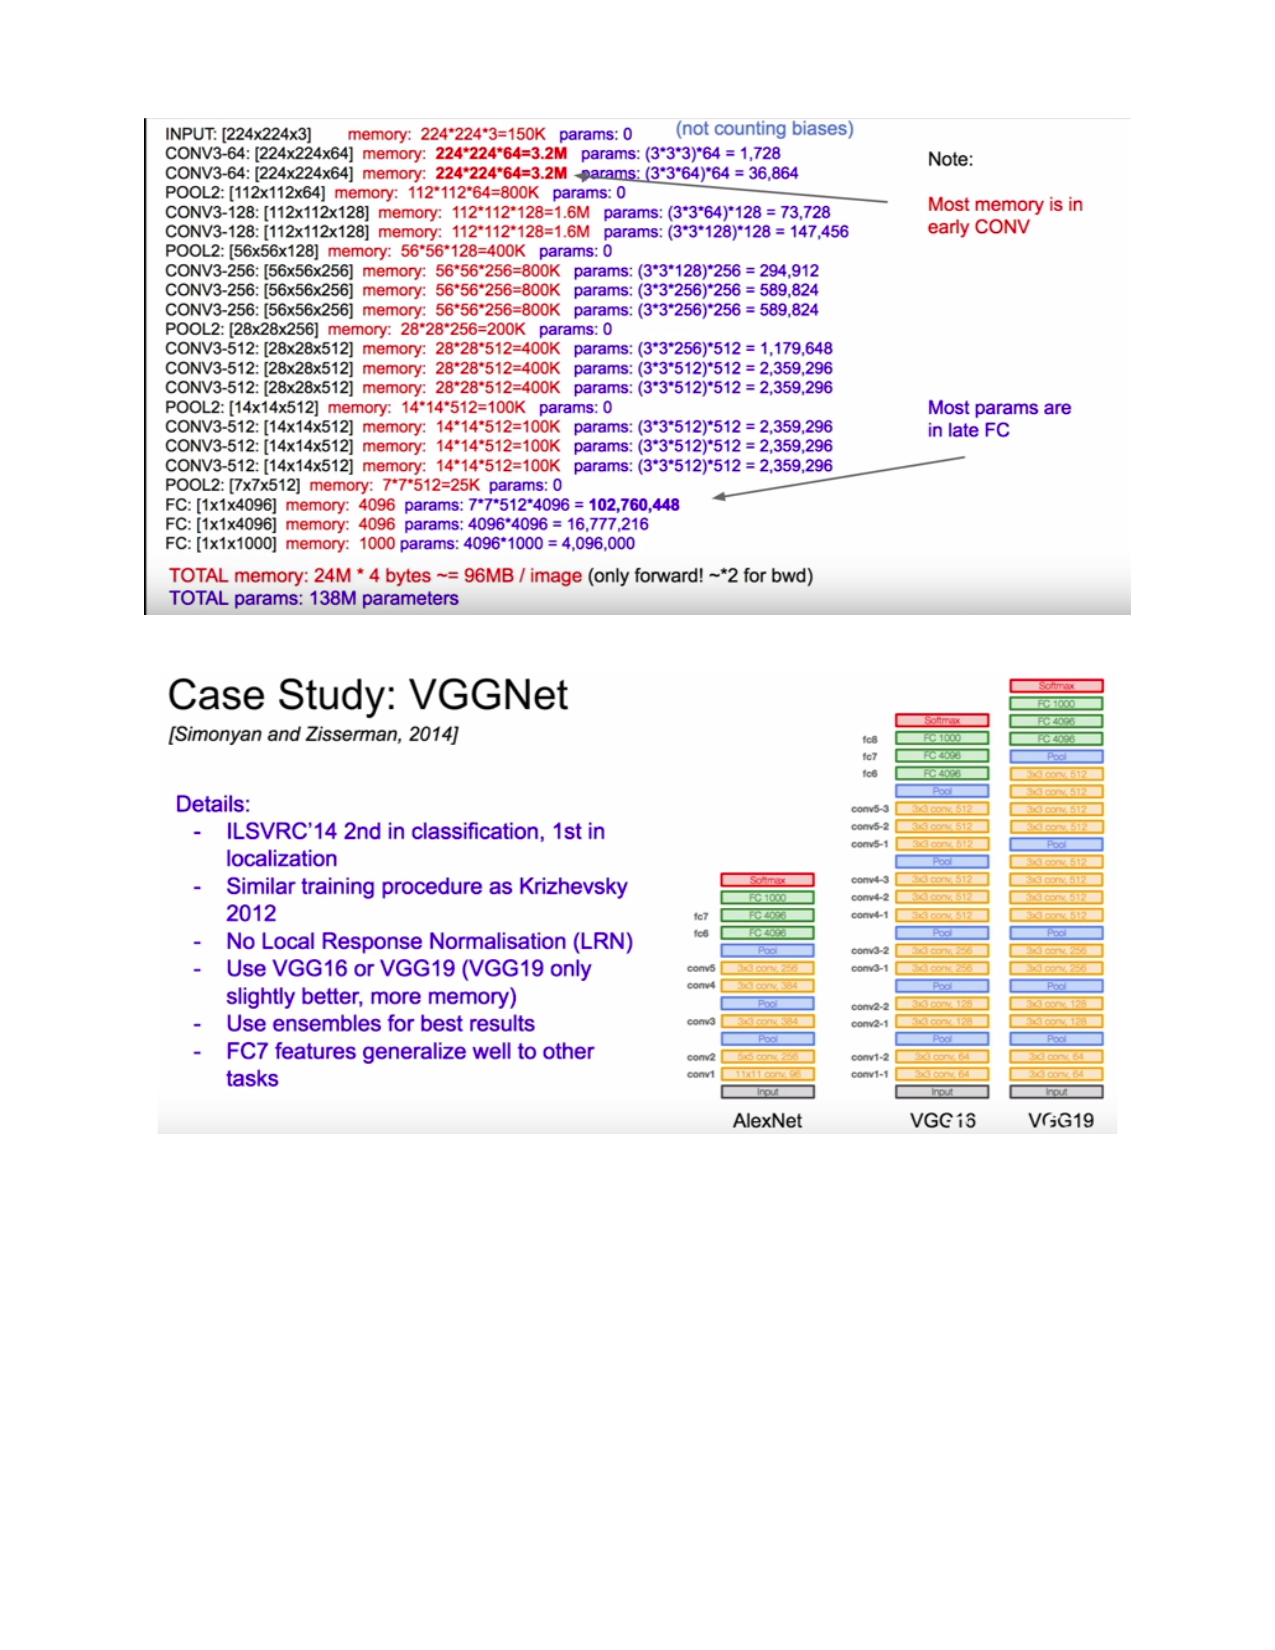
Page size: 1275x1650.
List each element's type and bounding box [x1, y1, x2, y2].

picture [157, 672, 1118, 1134]
picture [144, 118, 1131, 615]
